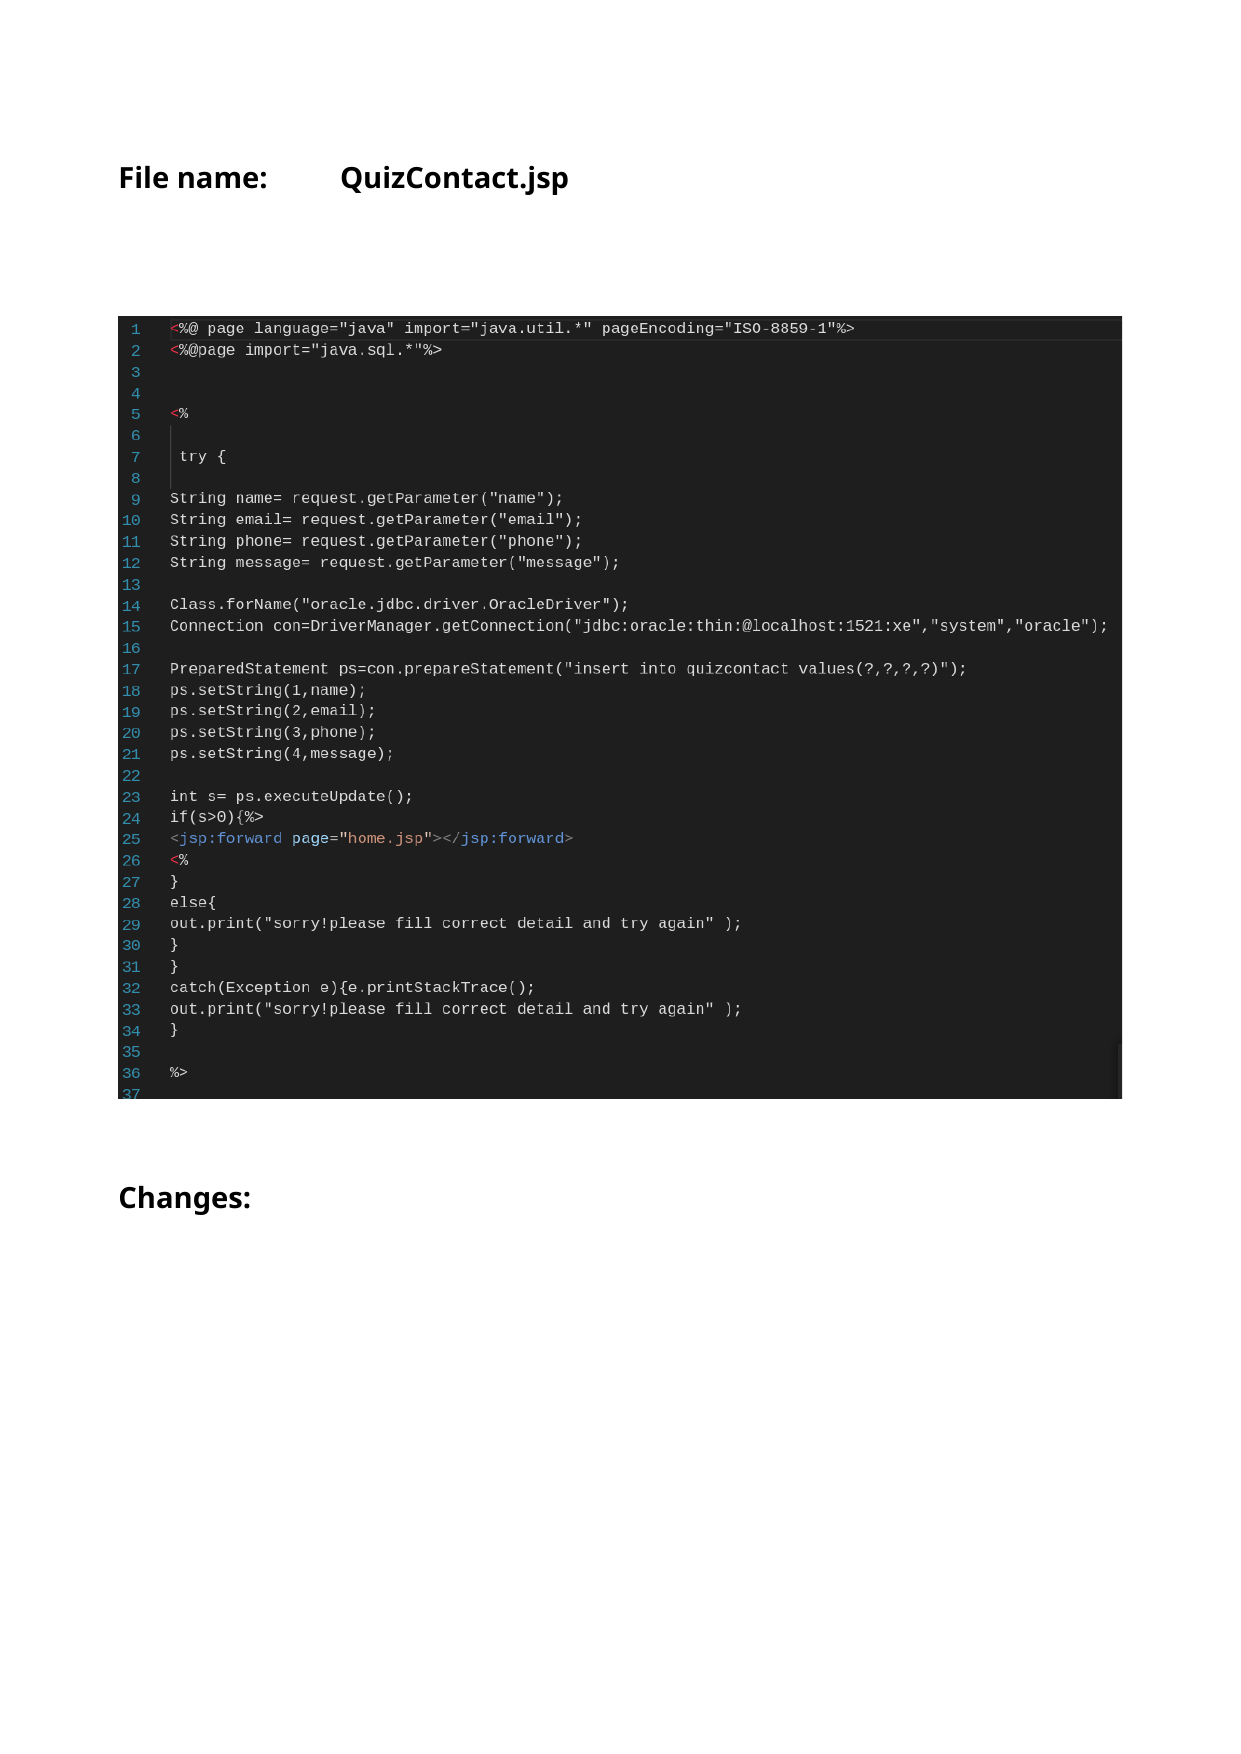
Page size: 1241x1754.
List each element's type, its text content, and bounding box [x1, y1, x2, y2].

text Changes: [118, 1177, 1122, 1217]
text File name: QuizContact.jsp [118, 158, 1122, 197]
picture [118, 316, 1123, 1099]
